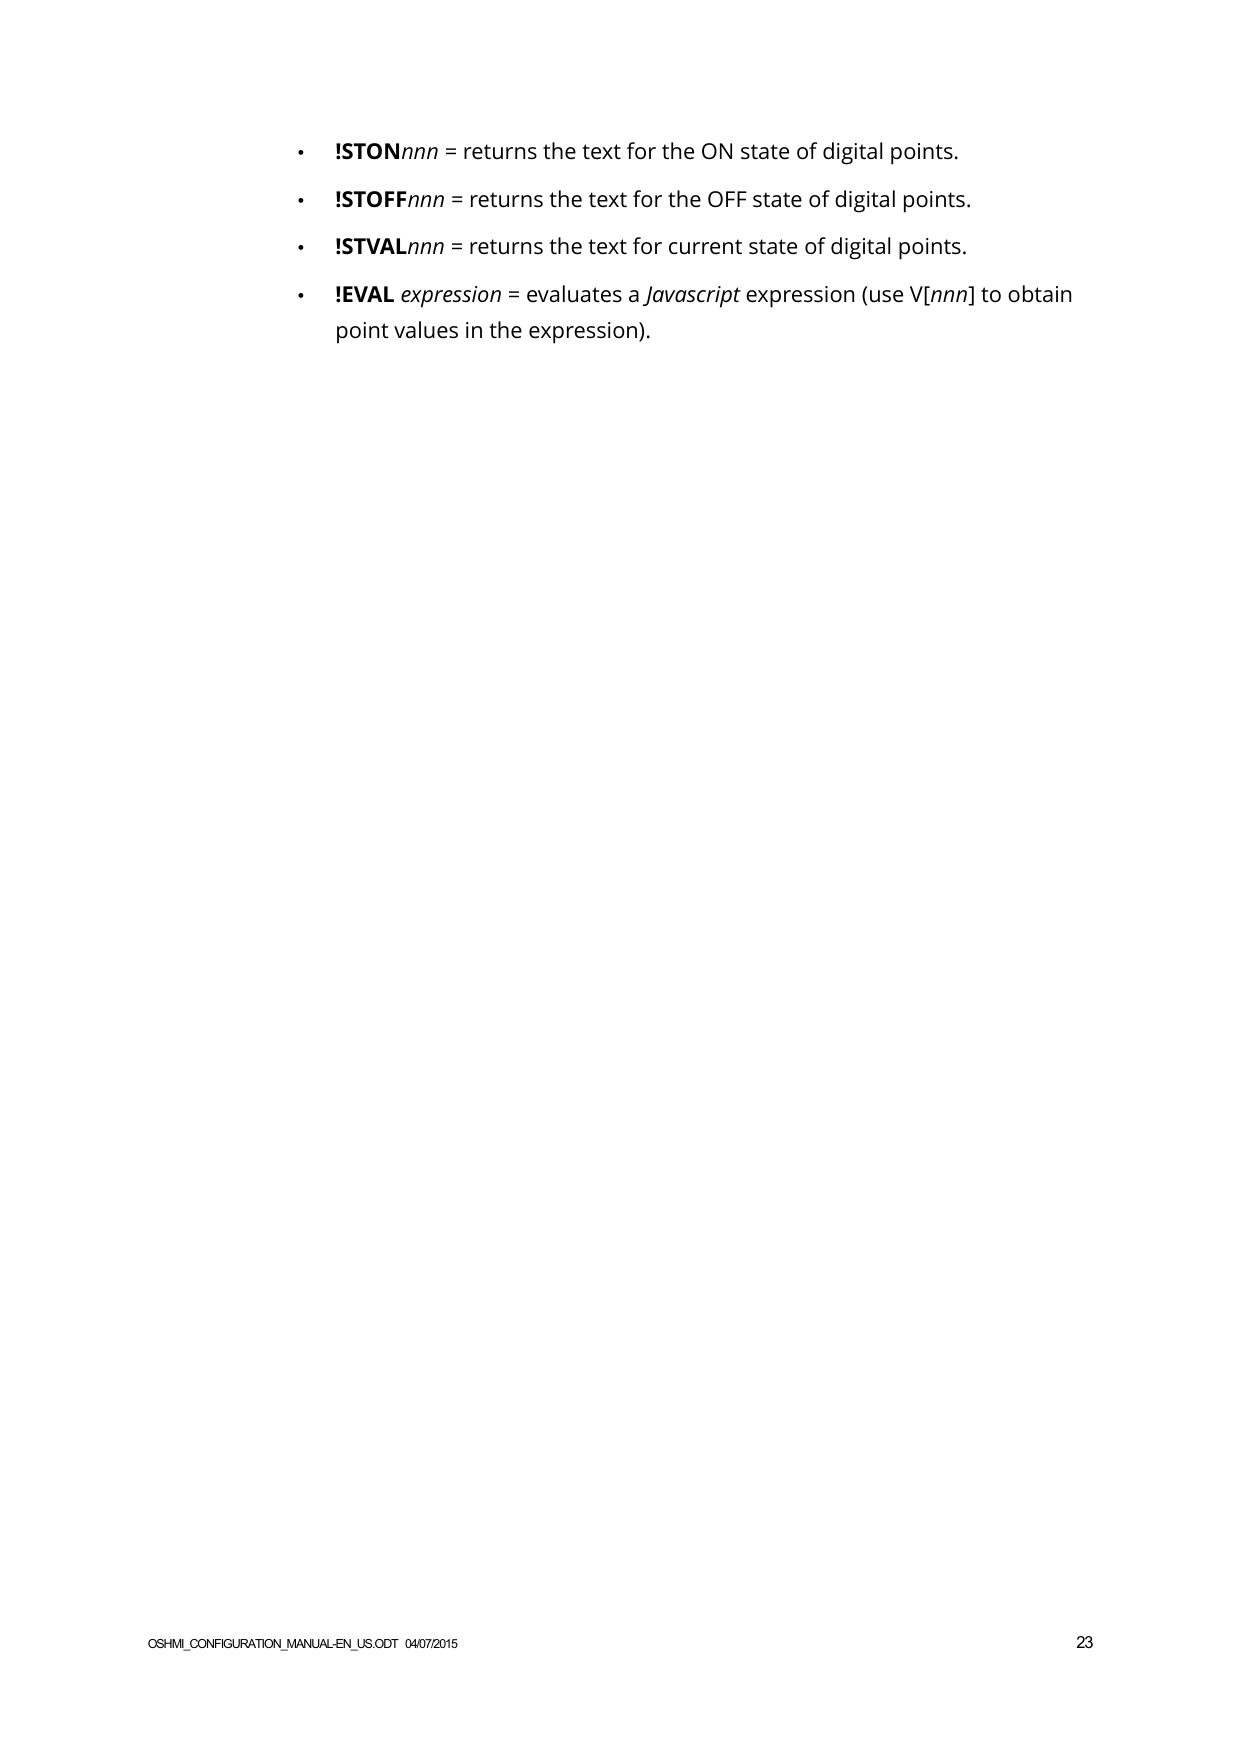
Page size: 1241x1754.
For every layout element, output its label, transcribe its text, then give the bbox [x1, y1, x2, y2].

list !STONnnn = returns the text for the ON state of digital points. [298, 136, 1093, 166]
list !STVALnnn = returns the text for current state of digital points. [298, 231, 1093, 261]
list !EVAL expression = evaluates a Javascript expression (use V[nnn] to obtain point values in the expression). [298, 279, 1093, 344]
list !STOFFnnn = returns the text for the OFF state of digital points. [298, 183, 1093, 213]
